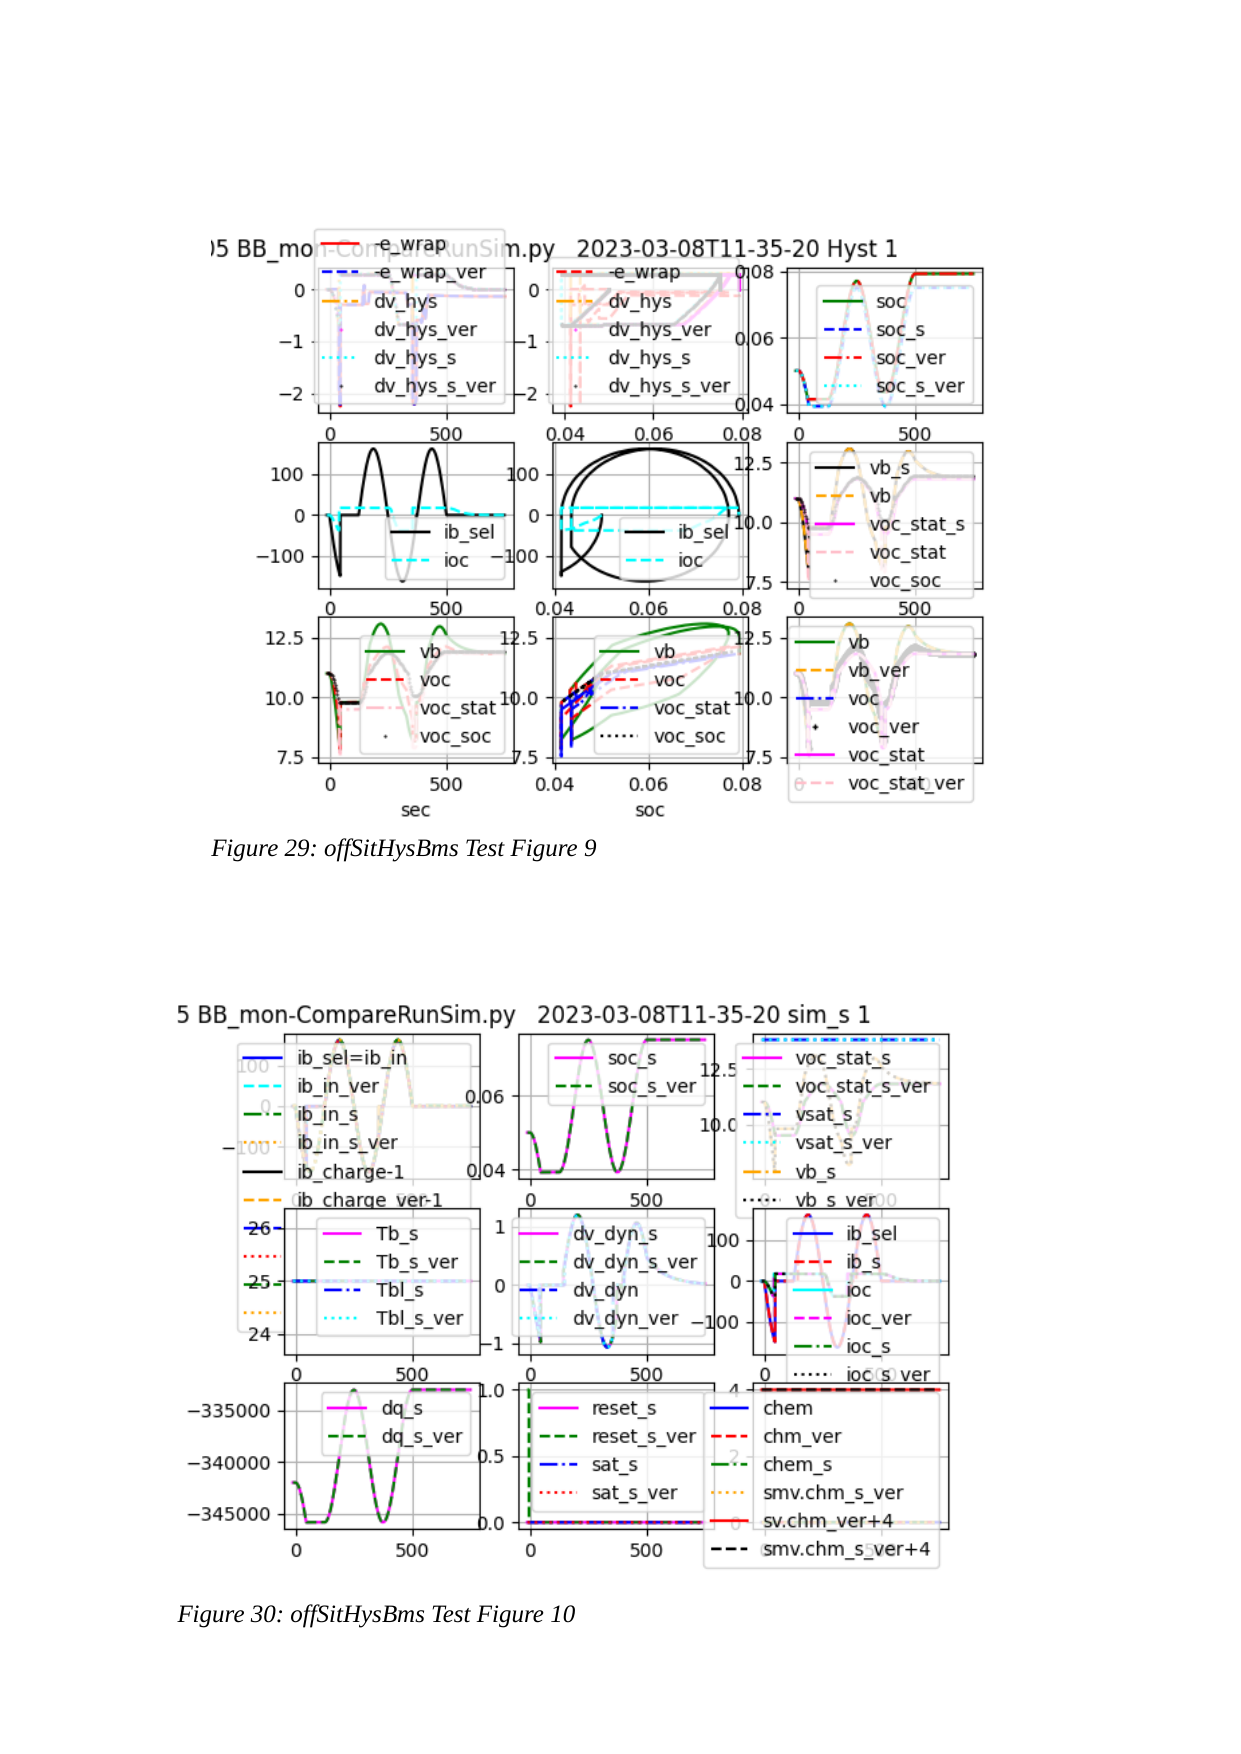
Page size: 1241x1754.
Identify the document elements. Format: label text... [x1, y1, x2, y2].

picture [211, 191, 1068, 834]
text Figure 29: offSitHysBms Test Figure 9 [211, 834, 1068, 862]
text Figure 30: offSitHysBms Test Figure 10 [177, 1600, 1034, 1628]
picture [177, 956, 1034, 1600]
